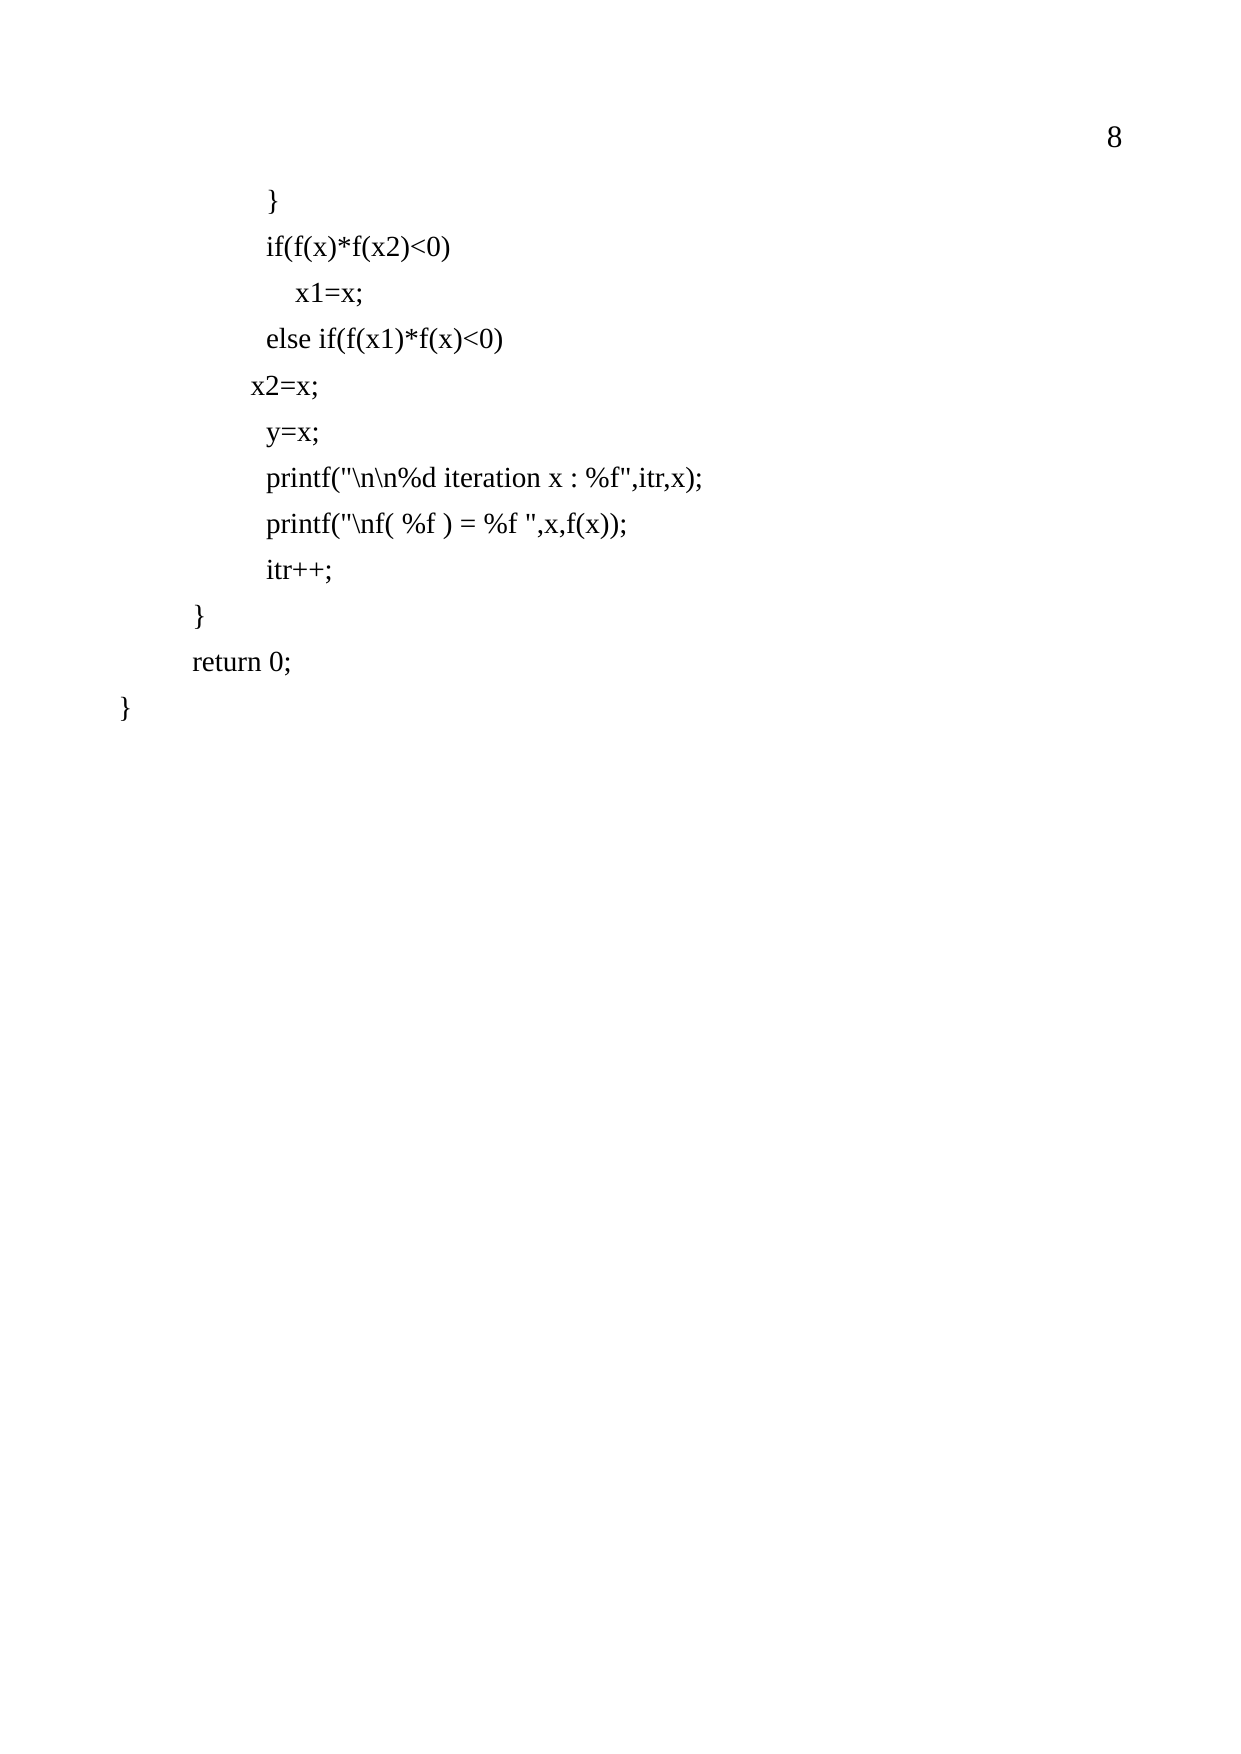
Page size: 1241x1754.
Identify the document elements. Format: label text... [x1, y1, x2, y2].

text return 0; [118, 644, 978, 677]
text } [118, 183, 978, 217]
text x2=x; [118, 368, 978, 401]
text } [118, 690, 978, 723]
text printf("\n\n%d iteration x : %f",itr,x); [118, 460, 978, 493]
text if(f(x)*f(x2)<0) [118, 229, 978, 263]
text printf("\nf( %f ) = %f ",x,f(x)); [118, 506, 978, 539]
text x1=x; [118, 276, 978, 309]
text itr++; [118, 552, 978, 585]
text else if(f(x1)*f(x)<0) [118, 322, 978, 355]
text y=x; [118, 414, 978, 447]
text } [118, 598, 978, 631]
